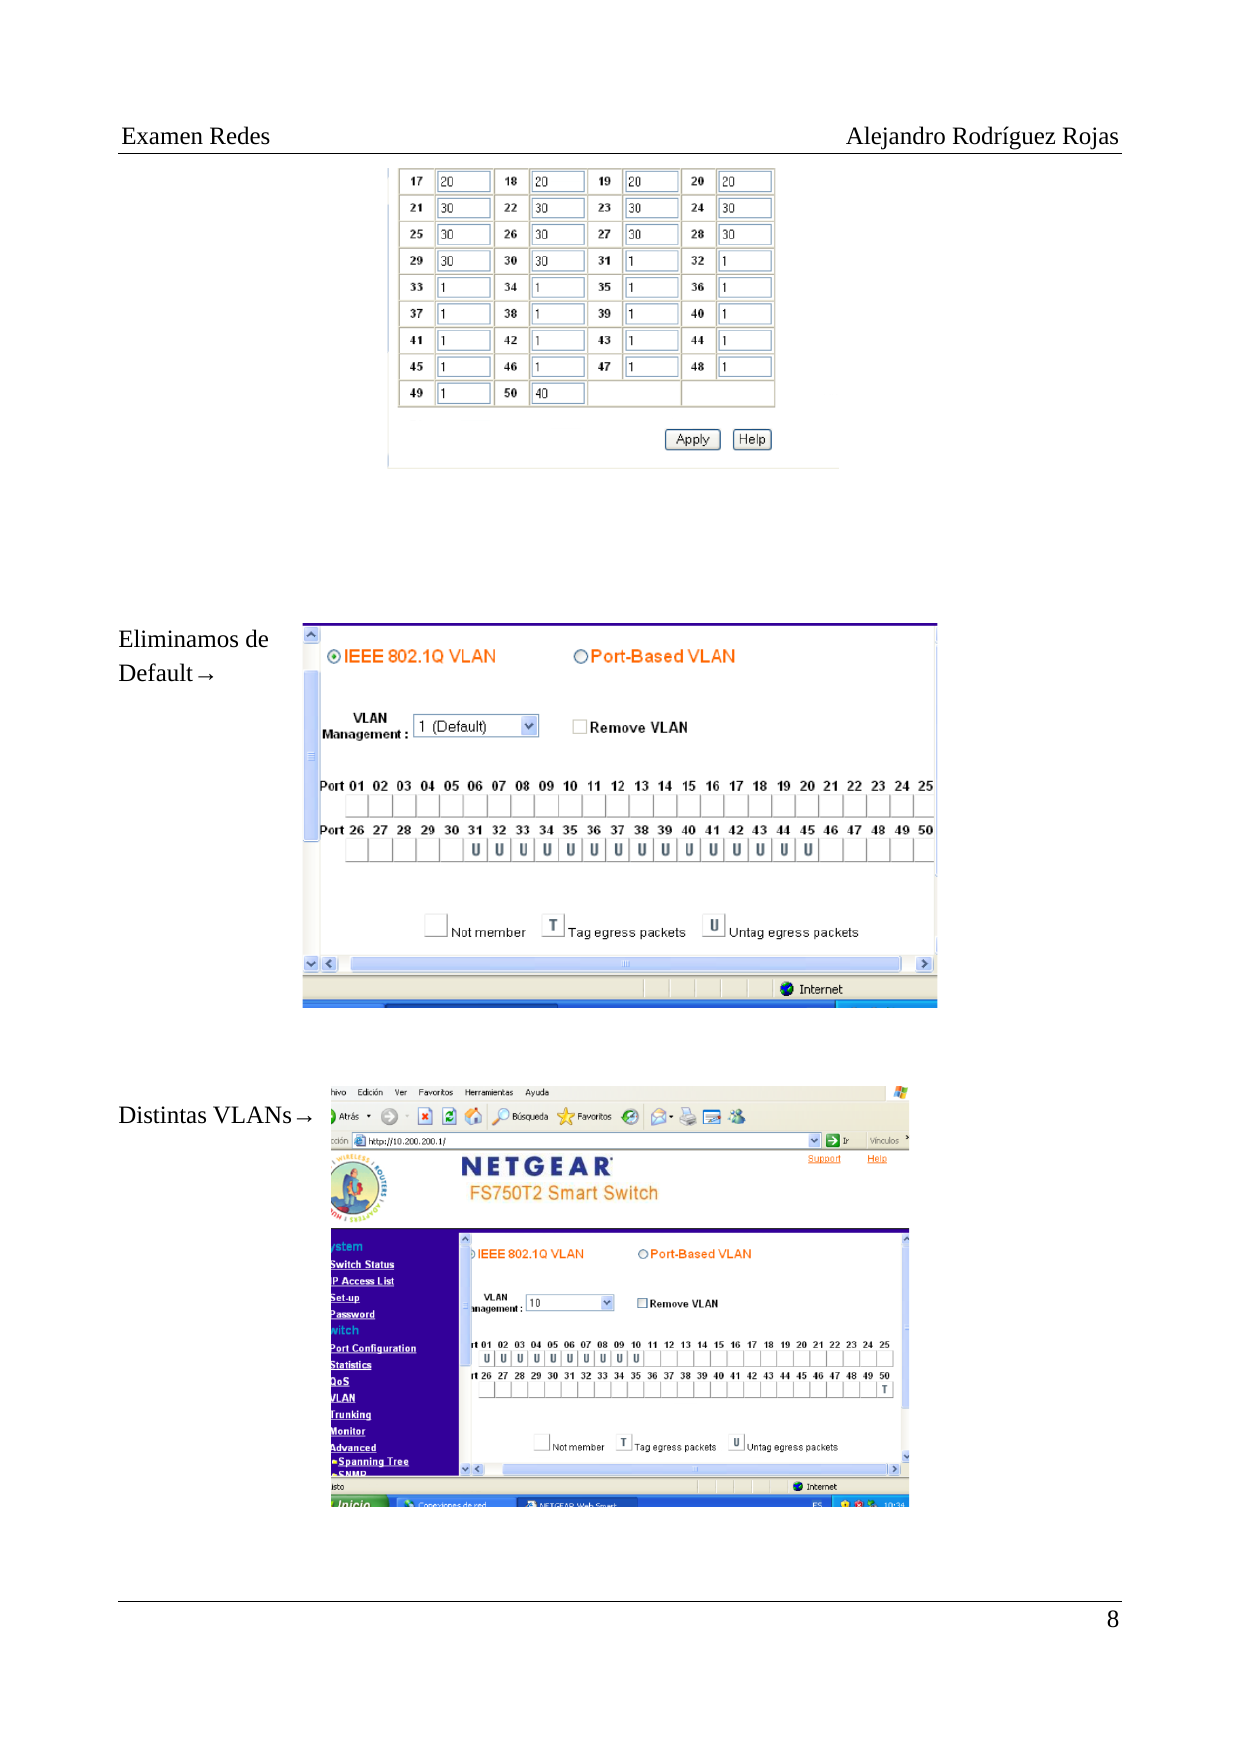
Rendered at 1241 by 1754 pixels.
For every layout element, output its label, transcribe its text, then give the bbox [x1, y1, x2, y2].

text Distintas VLANs→ [118, 1100, 331, 1129]
text Eliminamos de Default→ [118, 624, 318, 687]
picture [405, 168, 670, 469]
picture [318, 623, 750, 1008]
text [687, 1100, 1122, 1129]
text [750, 624, 1122, 687]
picture [331, 1086, 687, 1507]
